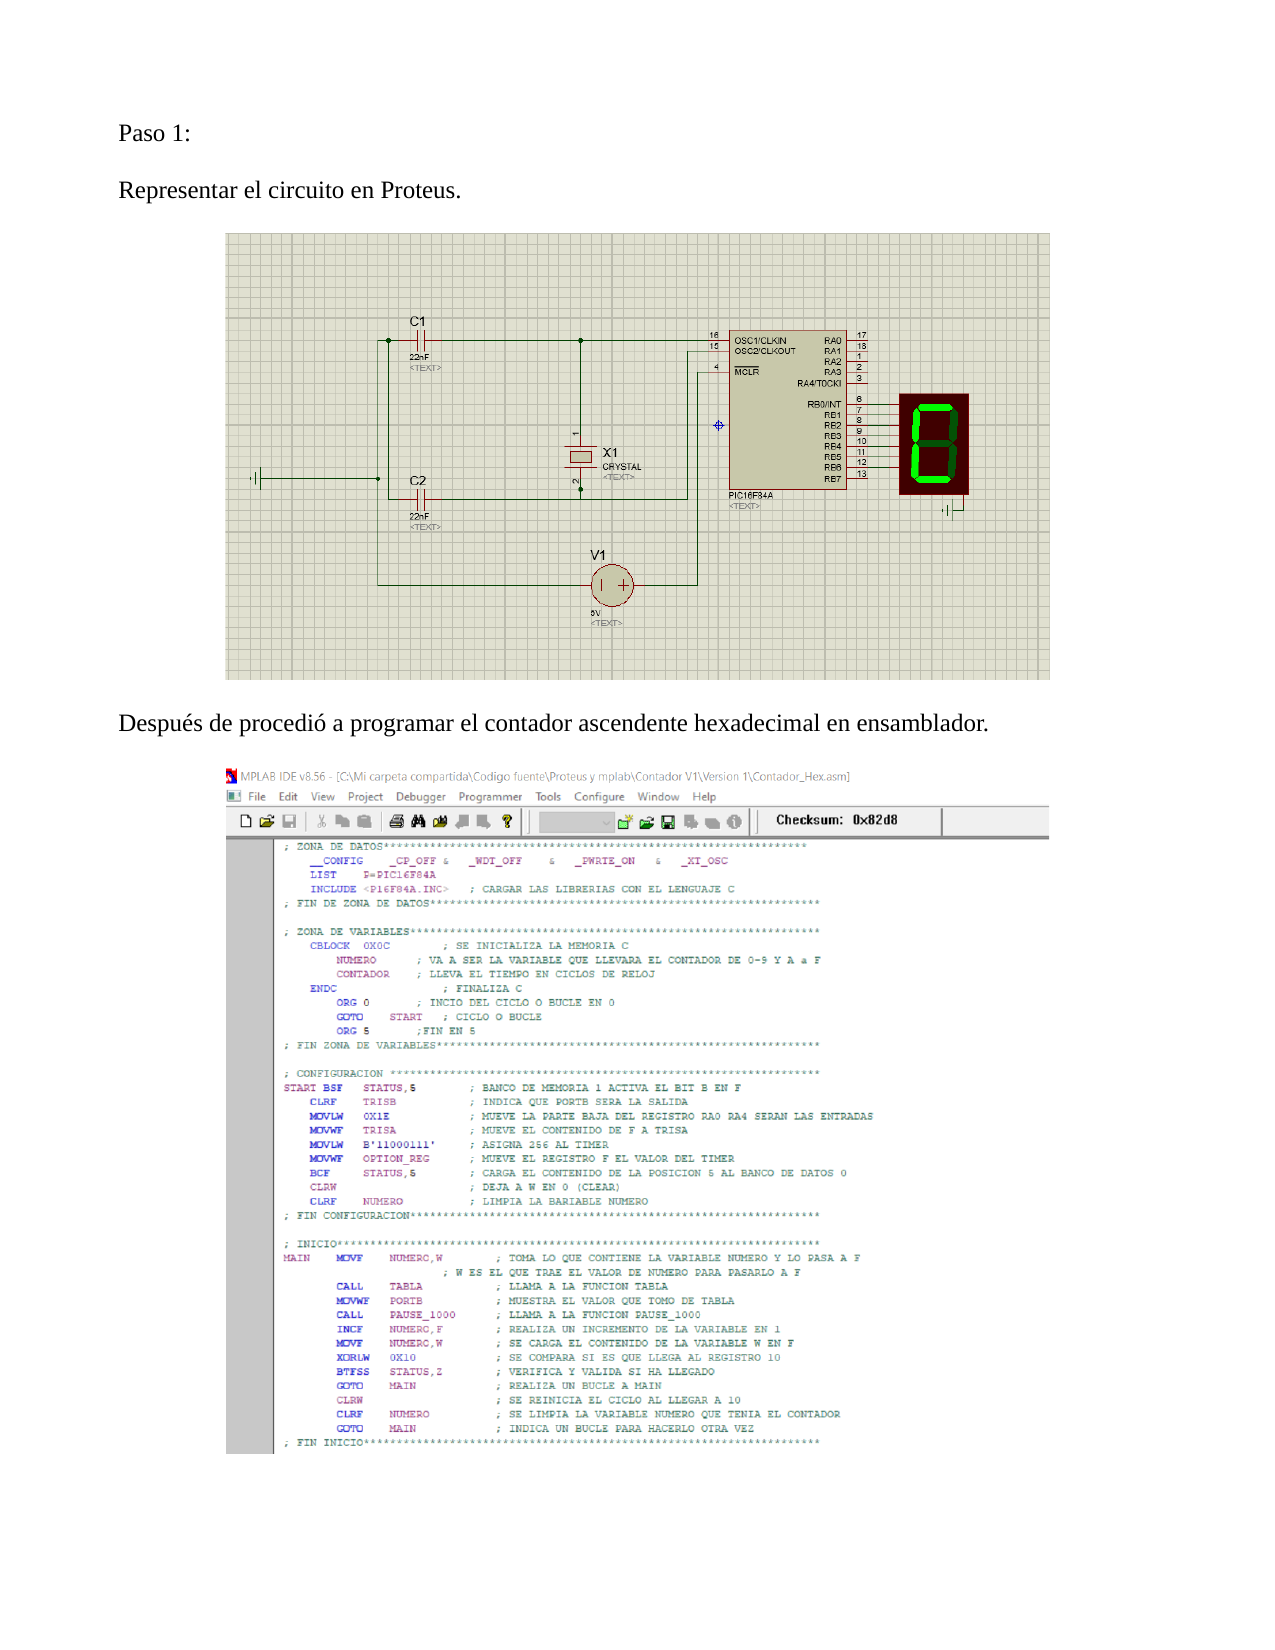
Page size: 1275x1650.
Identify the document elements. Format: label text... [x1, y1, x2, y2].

text Después de procedió a programar el contador ascendente hexadecimal en ensamblador. [118, 708, 1157, 737]
text Representar el circuito en Proteus. [118, 176, 1157, 204]
picture [225, 233, 1050, 680]
picture [226, 765, 1050, 1454]
text Paso 1: [118, 118, 1157, 147]
